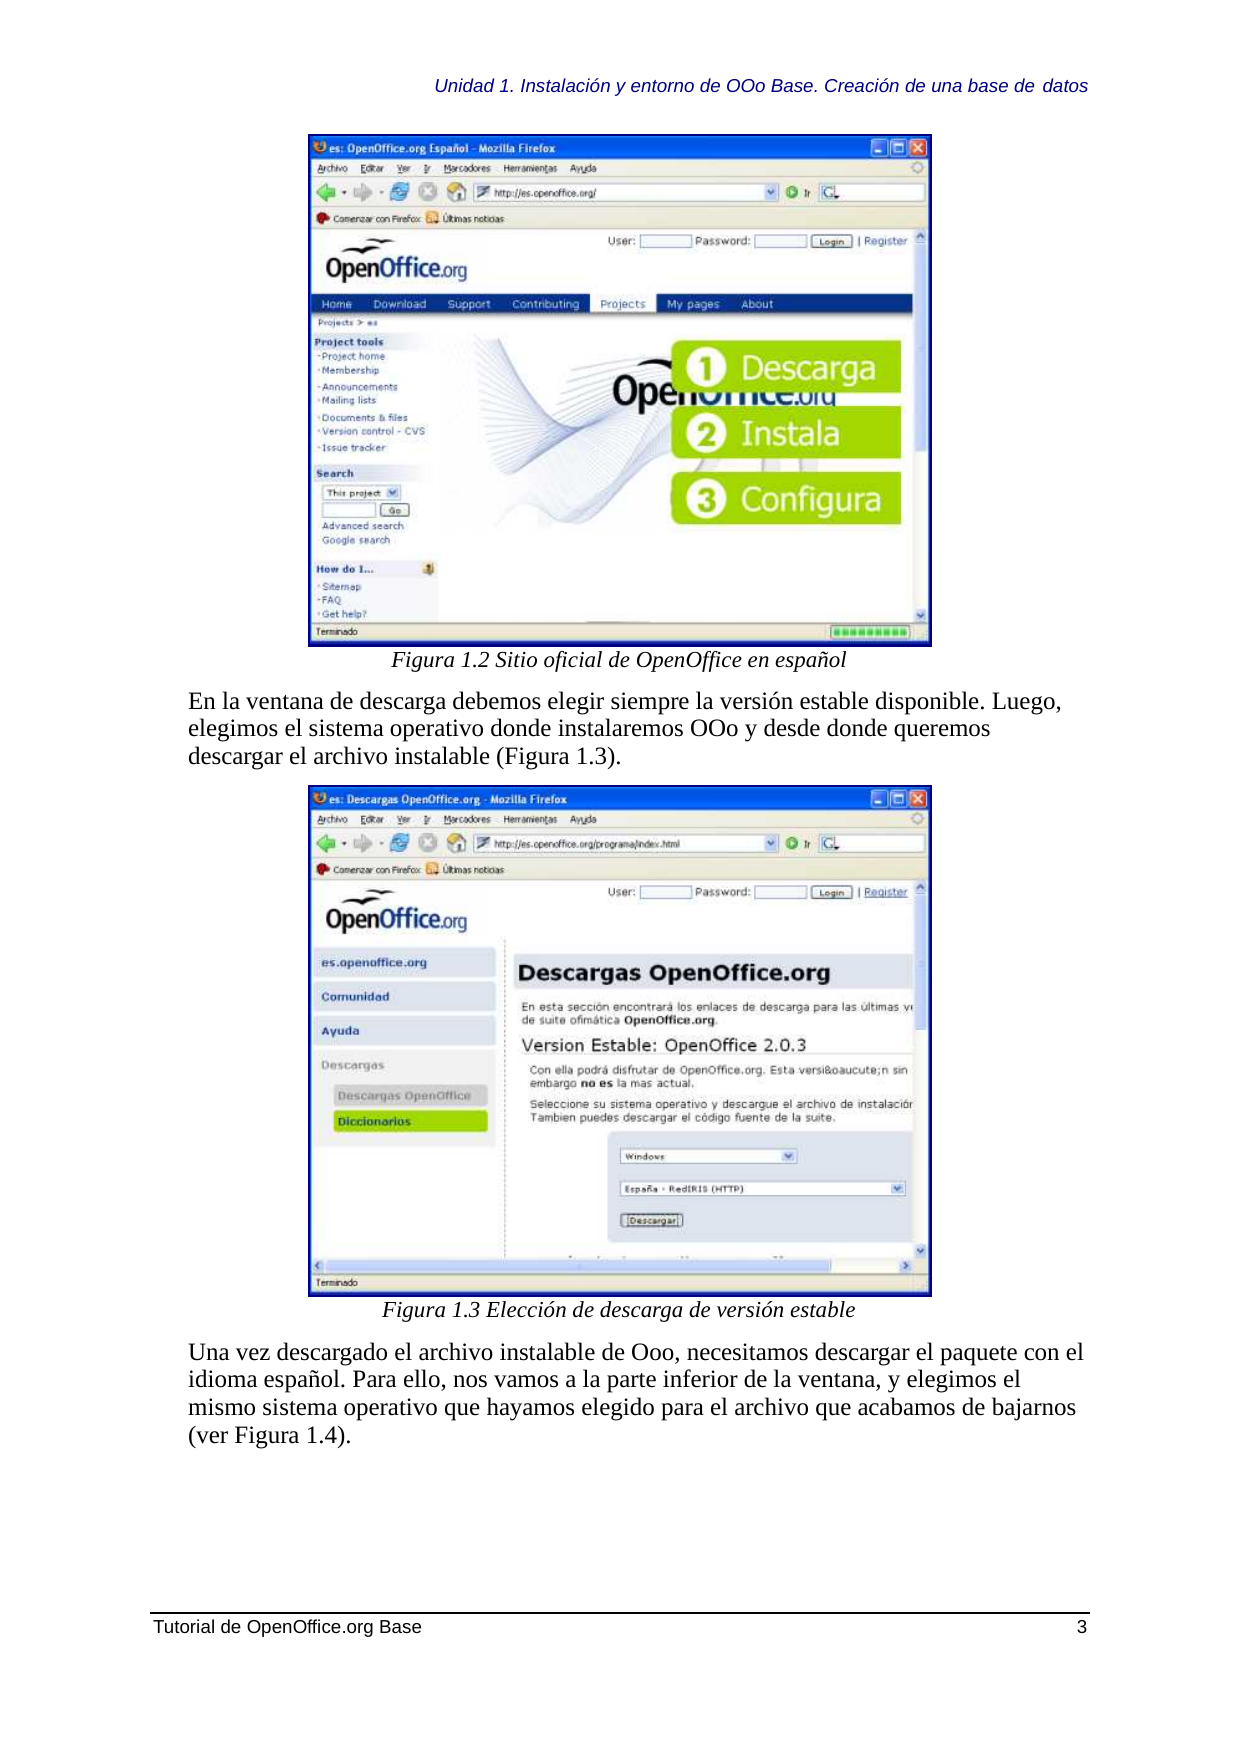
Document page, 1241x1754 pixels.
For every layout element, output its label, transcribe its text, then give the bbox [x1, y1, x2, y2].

text Una vez descargado el archivo instalable de Ooo, necesitamos descargar el paquete con el idioma español. Para ello, nos vamos a la parte inferior de la ventana, y elegimos el mismo sistema operativo que hayamos elegido para el archivo que acabamos de bajarnos (ver Figura 1.4). [188, 1338, 1090, 1448]
picture [310, 787, 930, 1295]
text En la ventana de descarga debemos elegir siempre la versión estable disponible. Luego, elegimos el sistema operativo donde instalaremos OOo y desde donde queremos descargar el archivo instalable (Figura 1.3). [188, 687, 1090, 770]
text Figura 1.3 Elección de descarga de versión estable [150, 785, 1090, 1323]
picture [310, 136, 930, 644]
text Figura 1.2 Sitio oficial de OpenOffice en español [150, 134, 1090, 672]
